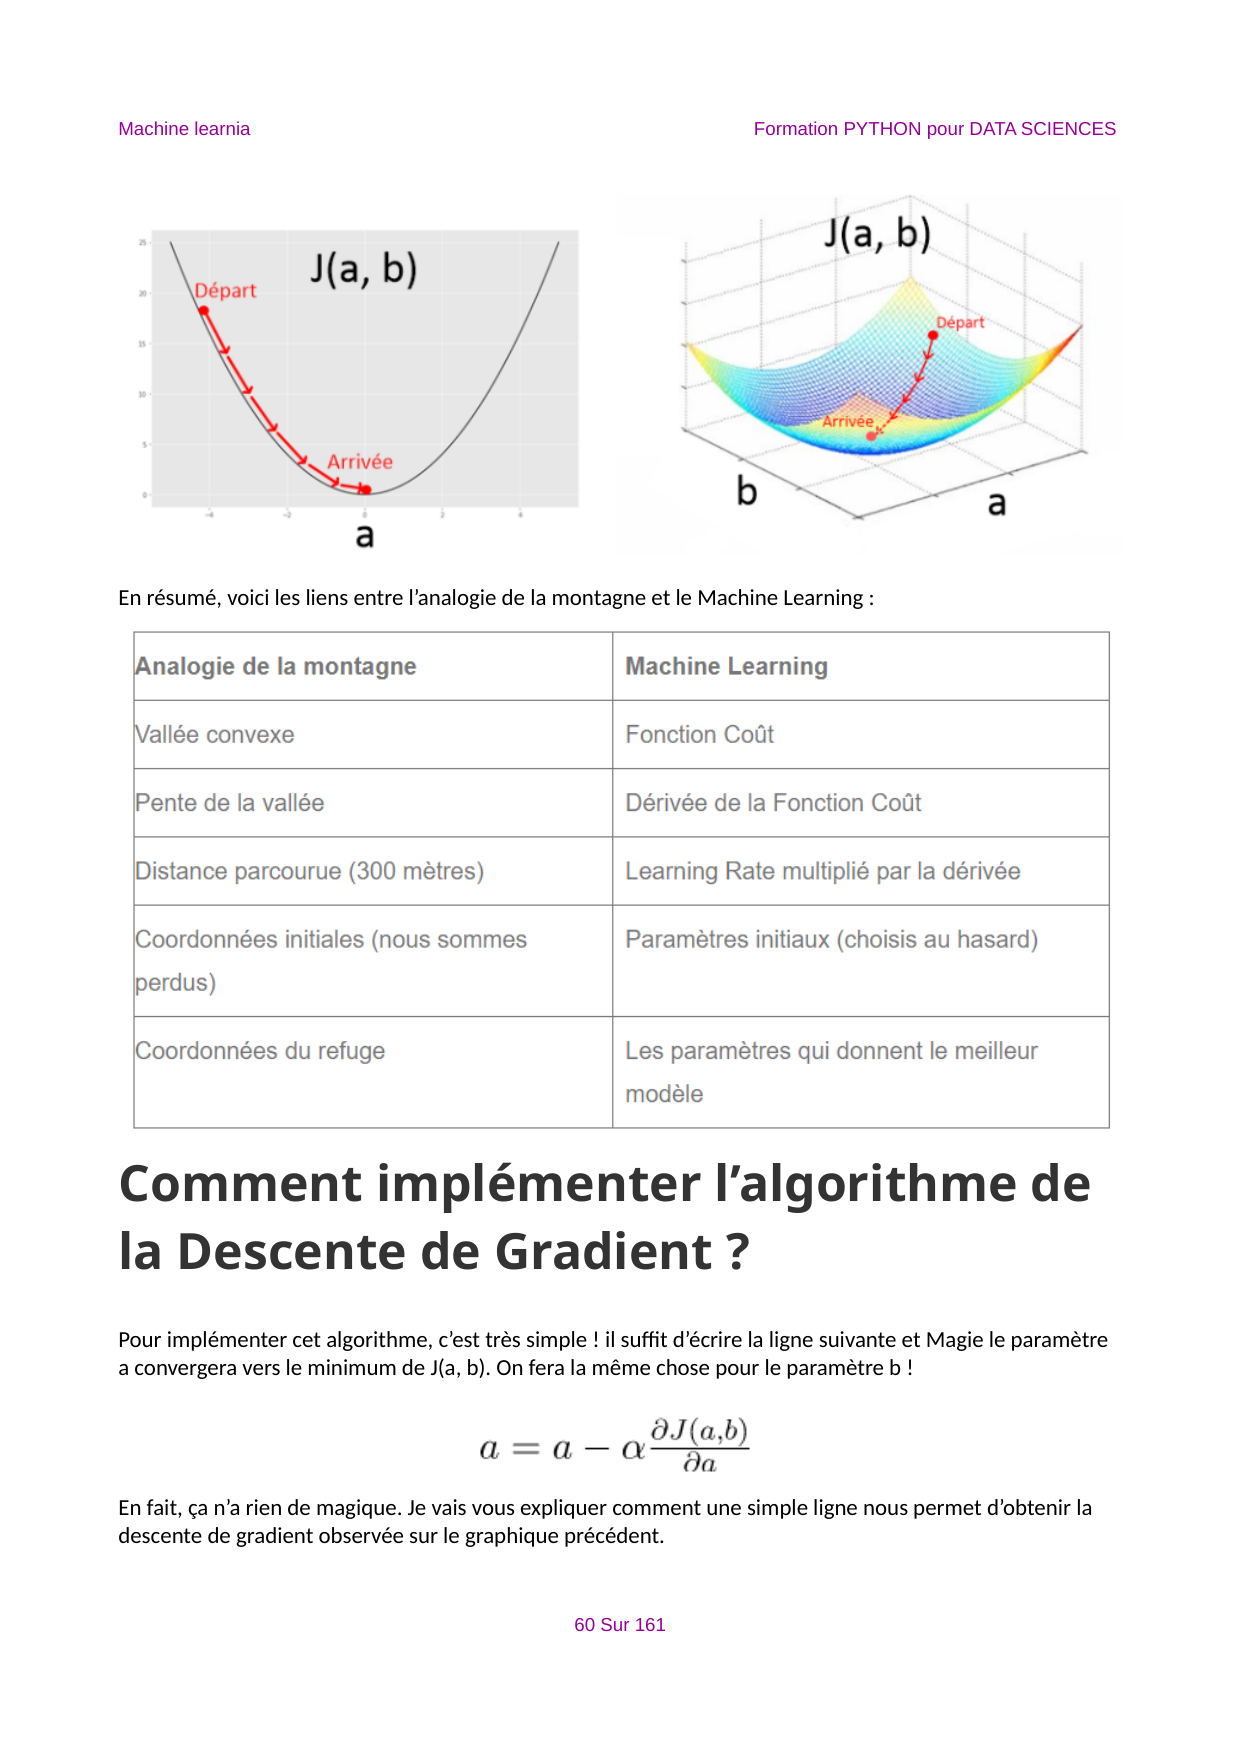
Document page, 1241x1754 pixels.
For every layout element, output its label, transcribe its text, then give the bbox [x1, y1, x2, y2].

text En résumé, voici les liens entre l’analogie de la montagne et le Machine Learning : [118, 583, 1122, 611]
text En fait, ça n’a rien de magique. Je vais vous expliquer comment une simple ligne nous permet d’obtenir la descente de gradient observée sur le graphique précédent. [118, 1381, 1122, 1549]
text Pour implémenter cet algorithme, c’est très simple ! il suffit d’écrire la ligne suivante et Magie le paramètre a convergera vers le minimum de J(a, b). On fera la même chose pour le paramètre b ! [118, 1325, 1122, 1381]
picture [462, 1381, 778, 1494]
picture [118, 611, 1122, 1149]
subtitle Comment implémenter l’algorithme de la Descente de Gradient ? [118, 1149, 1122, 1284]
picture [118, 169, 1122, 555]
